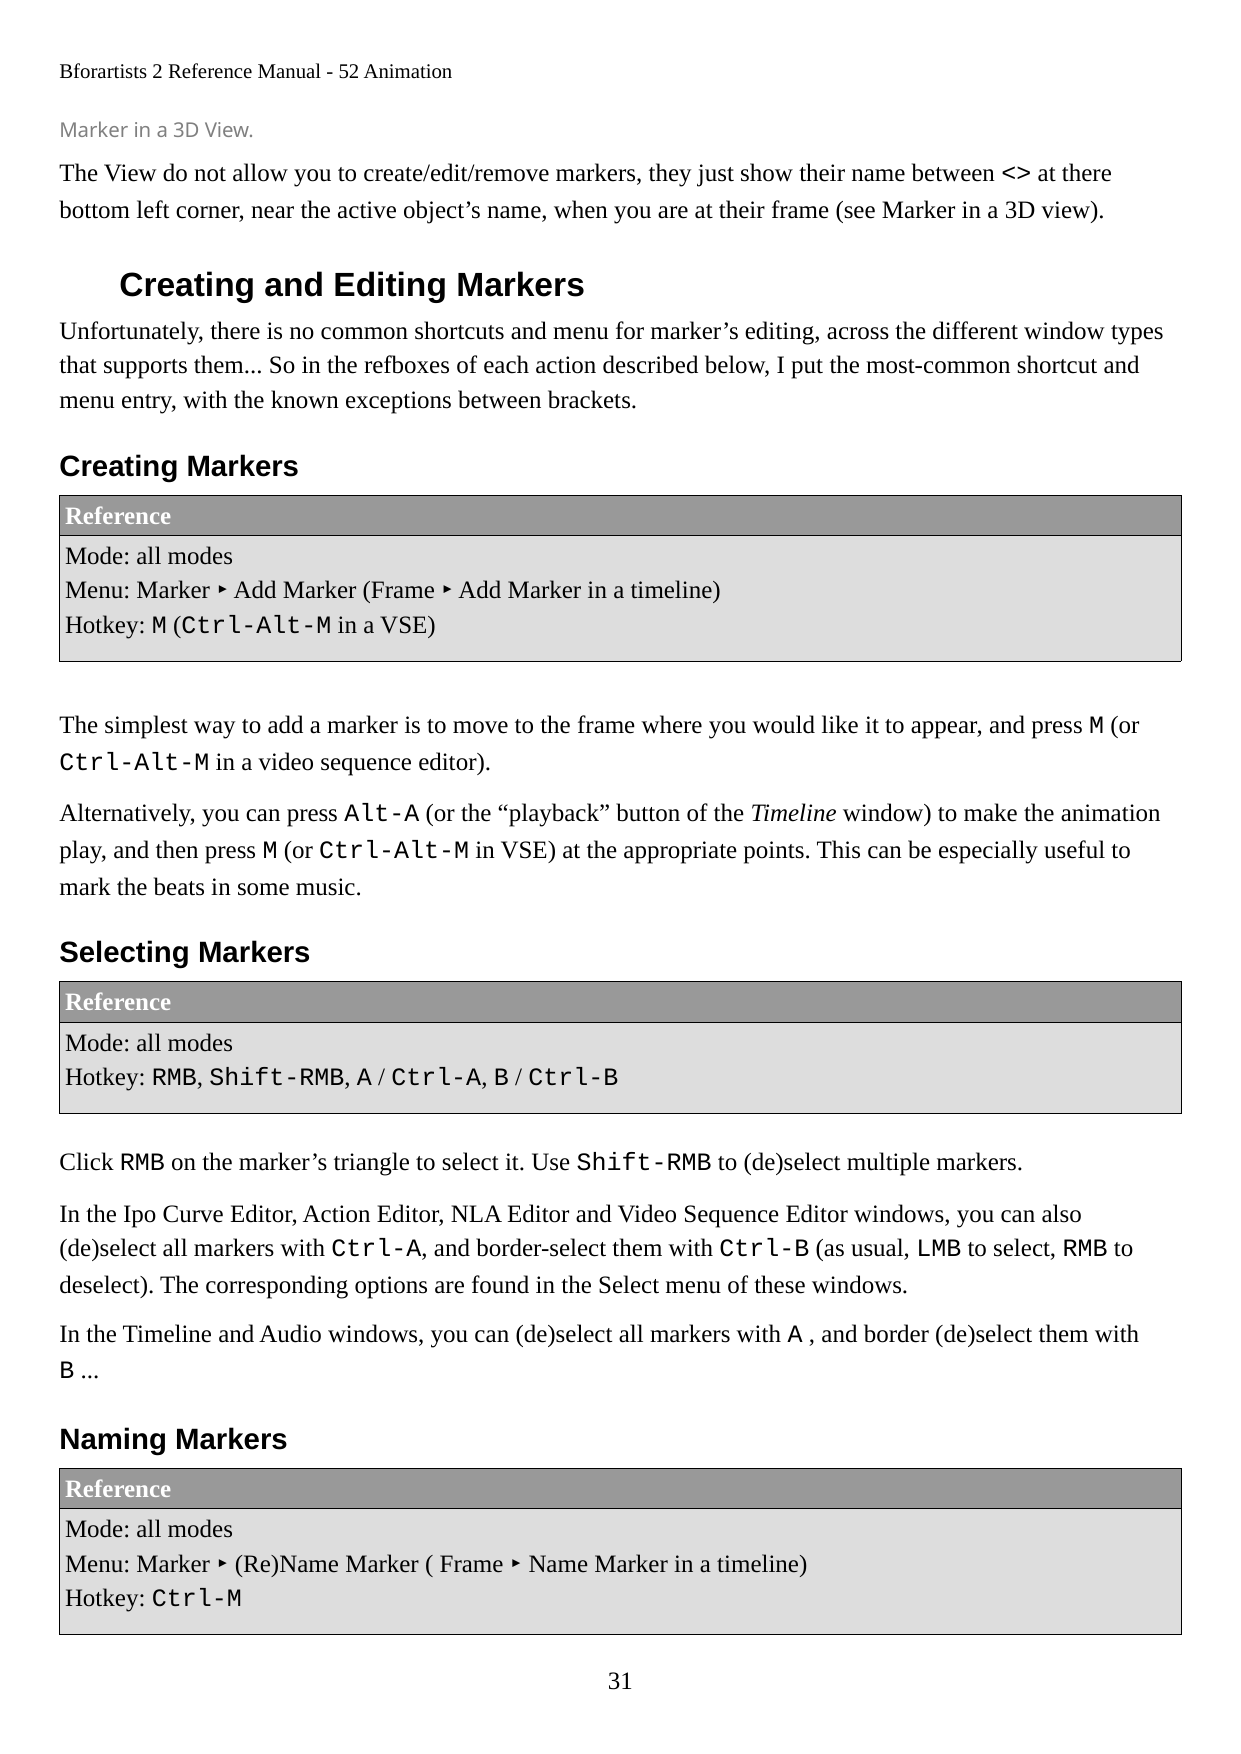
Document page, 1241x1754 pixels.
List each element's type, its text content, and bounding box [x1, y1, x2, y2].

subtitle Selecting Markers [59, 935, 1181, 969]
text The simplest way to add a marker is to move to the frame where you would like it to appear, and press M (or Ctrl-Alt-M in a video sequence editor). [59, 710, 1181, 778]
table_cell Mode: all modes Menu: Marker ‣ (Re)Name Marker ( Frame ‣ Name Marker in a timeline) Hotkey: Ctrl-M [60, 1509, 1181, 1634]
subtitle Creating and Editing Markers [59, 265, 1181, 303]
text Click RMB on the marker’s triangle to select it. Use Shift-RMB to (de)select multiple markers. [59, 1147, 1181, 1178]
table_cell Mode: all modes Menu: Marker ‣ Add Marker (Frame ‣ Add Marker in a timeline) Hotkey: M (Ctrl-Alt-M in a VSE) [60, 536, 1181, 661]
table_header Reference [60, 982, 1181, 1022]
text In the Ipo Curve Editor, Action Editor, NLA Editor and Video Sequence Editor windows, you can also (de)select all markers with Ctrl-A, and border-select them with Ctrl-B (as usual, LMB to select, RMB to deselect). The corresponding options are found in the Select menu of these windows. [59, 1199, 1181, 1299]
text Alternatively, you can press Alt-A (or the “playback” button of the Timeline window) to make the animation play, and then press M (or Ctrl-Alt-M in VSE) at the appropriate points. This can be especially useful to mark the beats in some music. [59, 798, 1181, 900]
table_header Reference [60, 1469, 1181, 1508]
text Unfortunately, there is no common shortcuts and menu for marker’s editing, across the different window types that supports them... So in the refboxes of each action described below, I put the most-common shortcut and menu entry, with the known exceptions between brackets. [59, 316, 1181, 414]
subtitle Creating Markers [59, 449, 1181, 482]
text Marker in a 3D View. [59, 113, 1181, 144]
text In the Timeline and Audio windows, you can (de)select all markers with A , and border (de)select them with B ... [59, 1319, 1181, 1386]
table_header Reference [60, 496, 1181, 535]
subtitle Naming Markers [59, 1422, 1181, 1456]
text The View do not allow you to create/edit/remove markers, they just show their name between <> at there bottom left corner, near the active object’s name, when you are at their frame (see Marker in a 3D view). [59, 158, 1181, 224]
table_cell Mode: all modes Hotkey: RMB, Shift-RMB, A / Ctrl-A, B / Ctrl-B [60, 1023, 1181, 1113]
